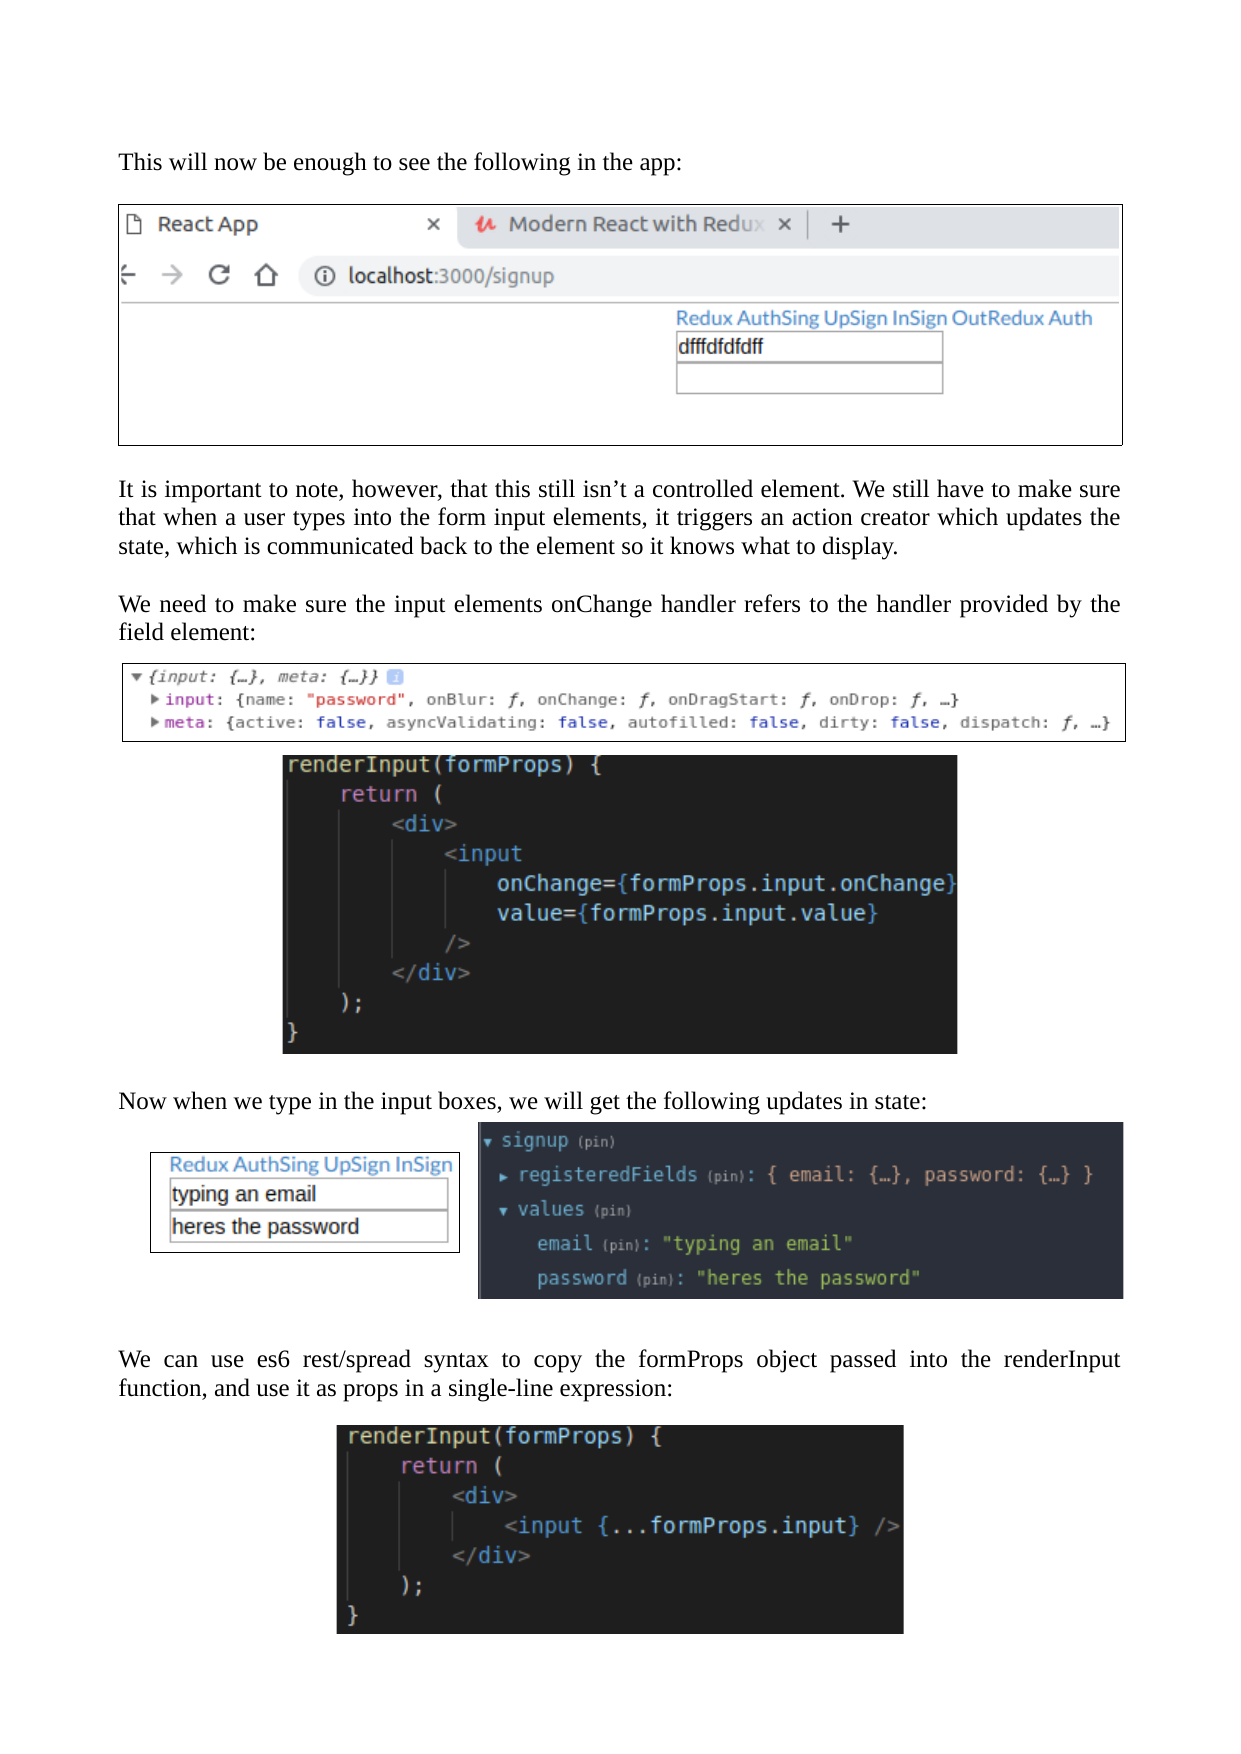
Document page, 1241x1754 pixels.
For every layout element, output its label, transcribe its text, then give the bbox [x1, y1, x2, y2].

picture [124, 665, 1123, 738]
text We can use es6 rest/spread syntax to copy the formProps object passed into the renderInput function, and use it as props in a single-line expression: [118, 1344, 1122, 1402]
text Now when we type in the input boxes, we will get the following updates in state: [118, 1086, 1122, 1114]
text It is important to note, however, that this still isn’t a controlled element. We still have to make sure that when a user types into the form input elements, it triggers an action creator which updates the state, which is communicated back to the element so it knows what to display. [118, 474, 1122, 560]
picture [153, 1155, 457, 1249]
picture [336, 1425, 904, 1634]
picture [282, 755, 958, 1054]
picture [478, 1122, 1124, 1299]
text We need to make sure the input elements onChange handler refers to the handler provided by the field element: [118, 589, 1122, 646]
picture [121, 207, 1119, 442]
text This will now be enough to see the following in the app: [118, 147, 1122, 176]
